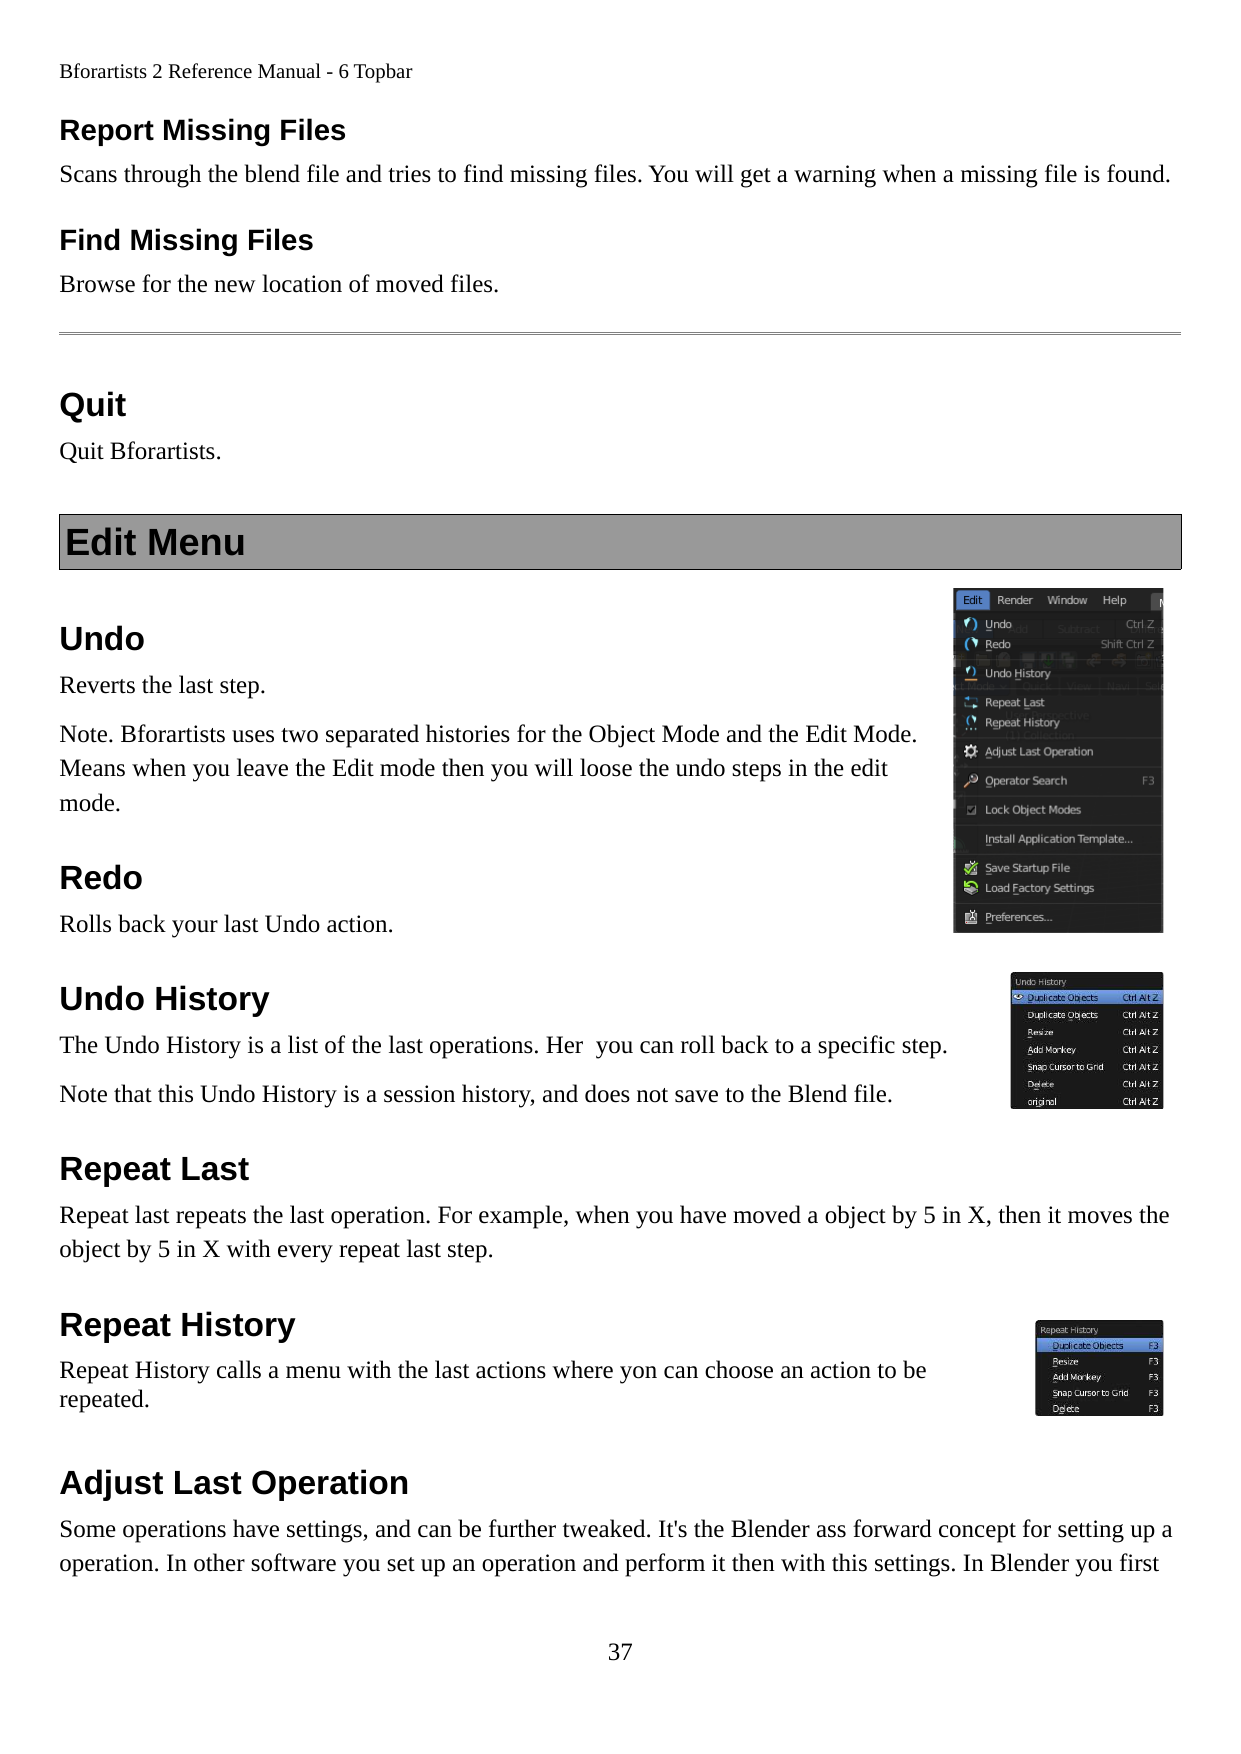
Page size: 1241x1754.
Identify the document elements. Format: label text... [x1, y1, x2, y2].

text Repeat last repeats the last operation. For example, when you have moved a object by 5 in X, then it moves the object by 5 in X with every repeat last step. [59, 1200, 1181, 1263]
text Browse for the new location of moved files. [59, 269, 1181, 297]
subtitle Redo [59, 858, 953, 896]
subtitle [1164, 858, 1181, 896]
text Quit Bforartists. [59, 436, 1181, 465]
text [1164, 670, 1181, 698]
subtitle [1164, 979, 1181, 1017]
picture [1035, 1320, 1164, 1416]
subtitle Report Missing Files [59, 113, 1181, 146]
text Scans through the blend file and tries to find missing files. You will get a warning when a missing file is found. [59, 159, 1181, 188]
text Reverts the last step. [59, 670, 953, 698]
text Note. Bforartists uses two separated histories for the Object Mode and the Edit Mode. Means when you leave the Edit mode then you will loose the undo steps in the edit mode. [59, 719, 953, 817]
subtitle Undo History [59, 979, 1010, 1017]
subtitle Find Missing Files [59, 222, 1181, 256]
subtitle Repeat Last [59, 1149, 1181, 1187]
subtitle Undo [59, 619, 953, 657]
picture [953, 588, 1164, 933]
subtitle Quit [59, 385, 1181, 423]
text Some operations have settings, and can be further tweaked. It's the Blender ass forward concept for setting up a operation. In other software you set up an operation and perform it then with this settings. In Blender you first [59, 1514, 1181, 1577]
text Note that this Undo History is a session history, and does not save to the Blend file. [59, 1079, 1010, 1108]
subtitle Repeat History [59, 1304, 1181, 1343]
text The Undo History is a list of the last operations. Her you can roll back to a specific step. [59, 1030, 1010, 1059]
subtitle Adjust Last Operation [59, 1463, 1181, 1501]
subtitle [1164, 619, 1181, 657]
table_header Edit Menu [60, 515, 1181, 569]
text Repeat History calls a menu with the last actions where yon can choose an action to be repeated. [59, 1356, 1035, 1413]
picture [1010, 972, 1164, 1109]
text Rolls back your last Undo action. [59, 909, 1181, 938]
